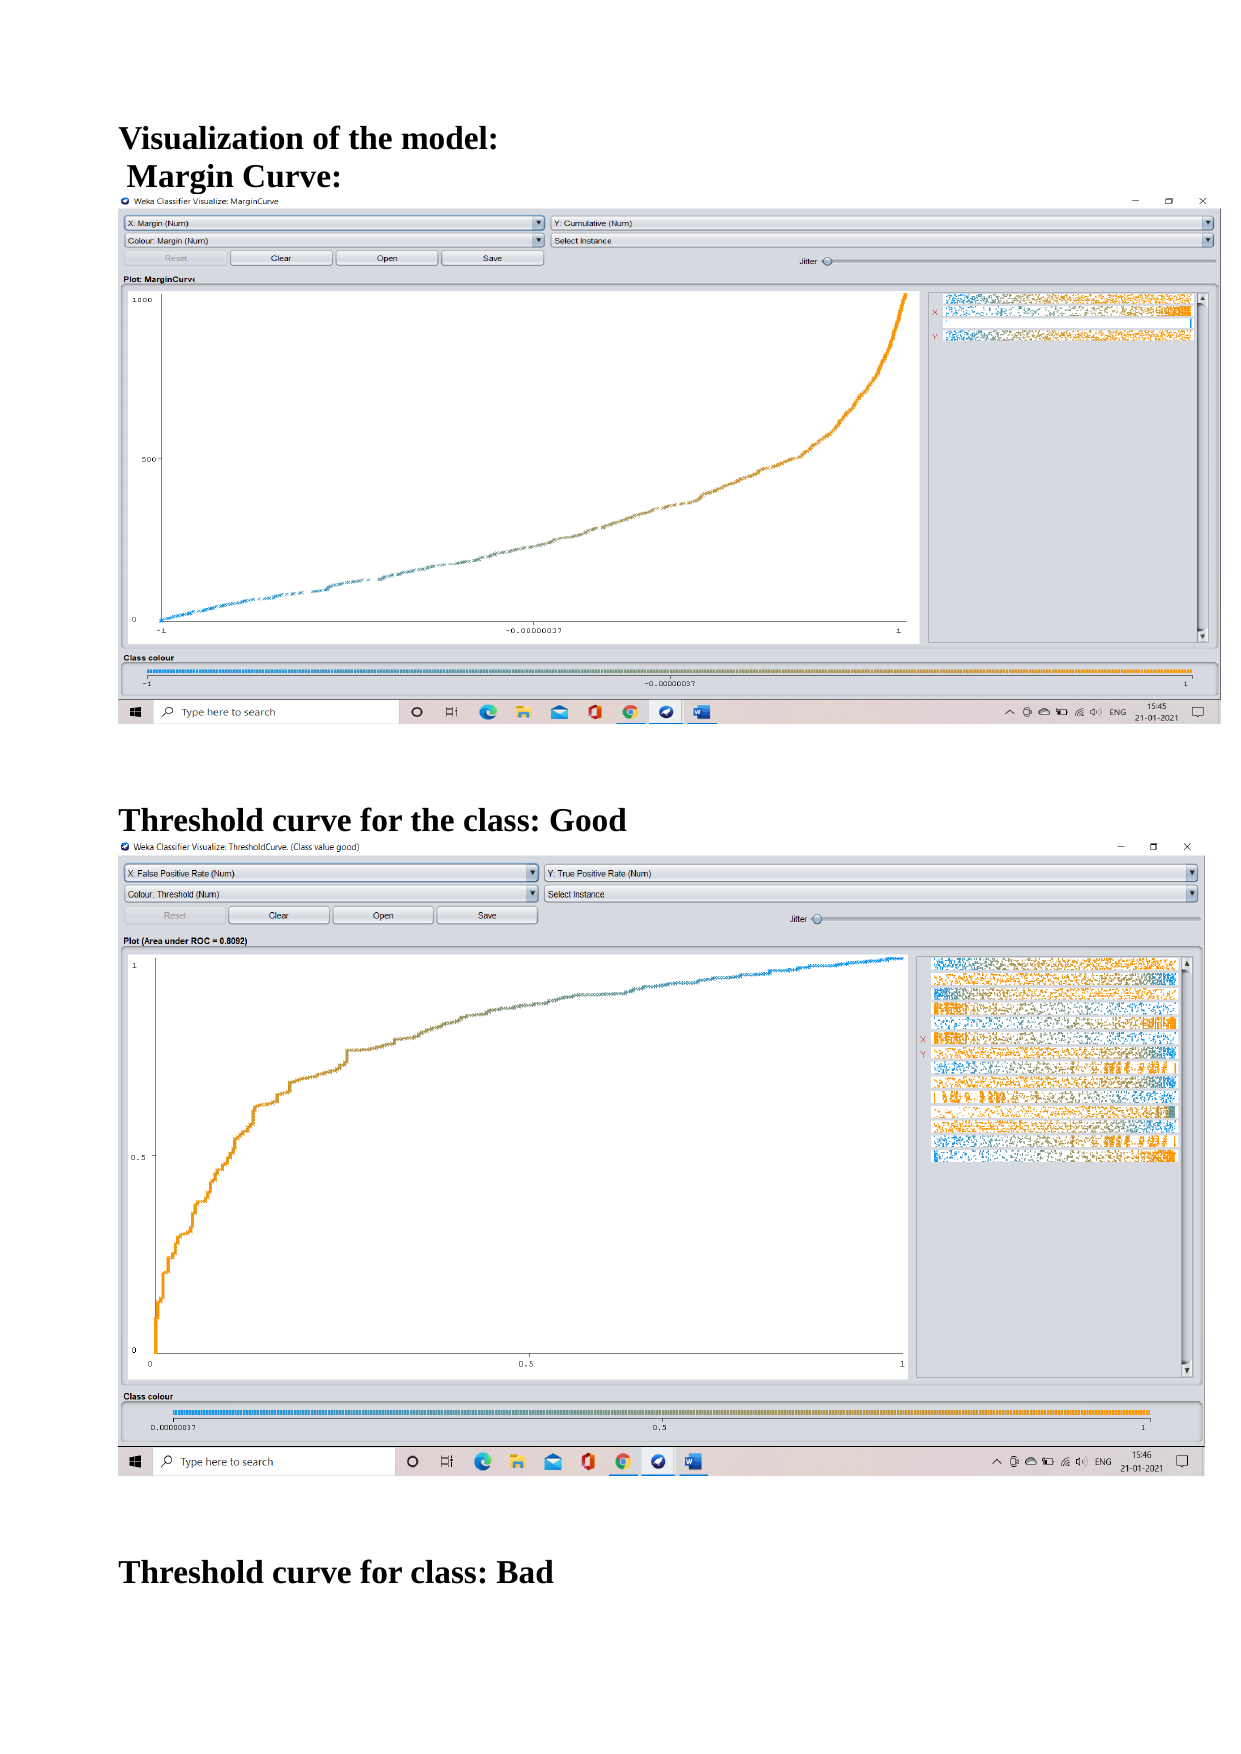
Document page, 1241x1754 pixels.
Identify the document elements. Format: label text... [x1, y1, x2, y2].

picture [118, 838, 1205, 1476]
text Visualization of the model: [118, 118, 1122, 156]
text Threshold curve for class: Bad [118, 1553, 1122, 1591]
text Margin Curve: [118, 156, 1122, 194]
text Threshold curve for the class: Good [118, 800, 1122, 838]
picture [118, 194, 1221, 724]
